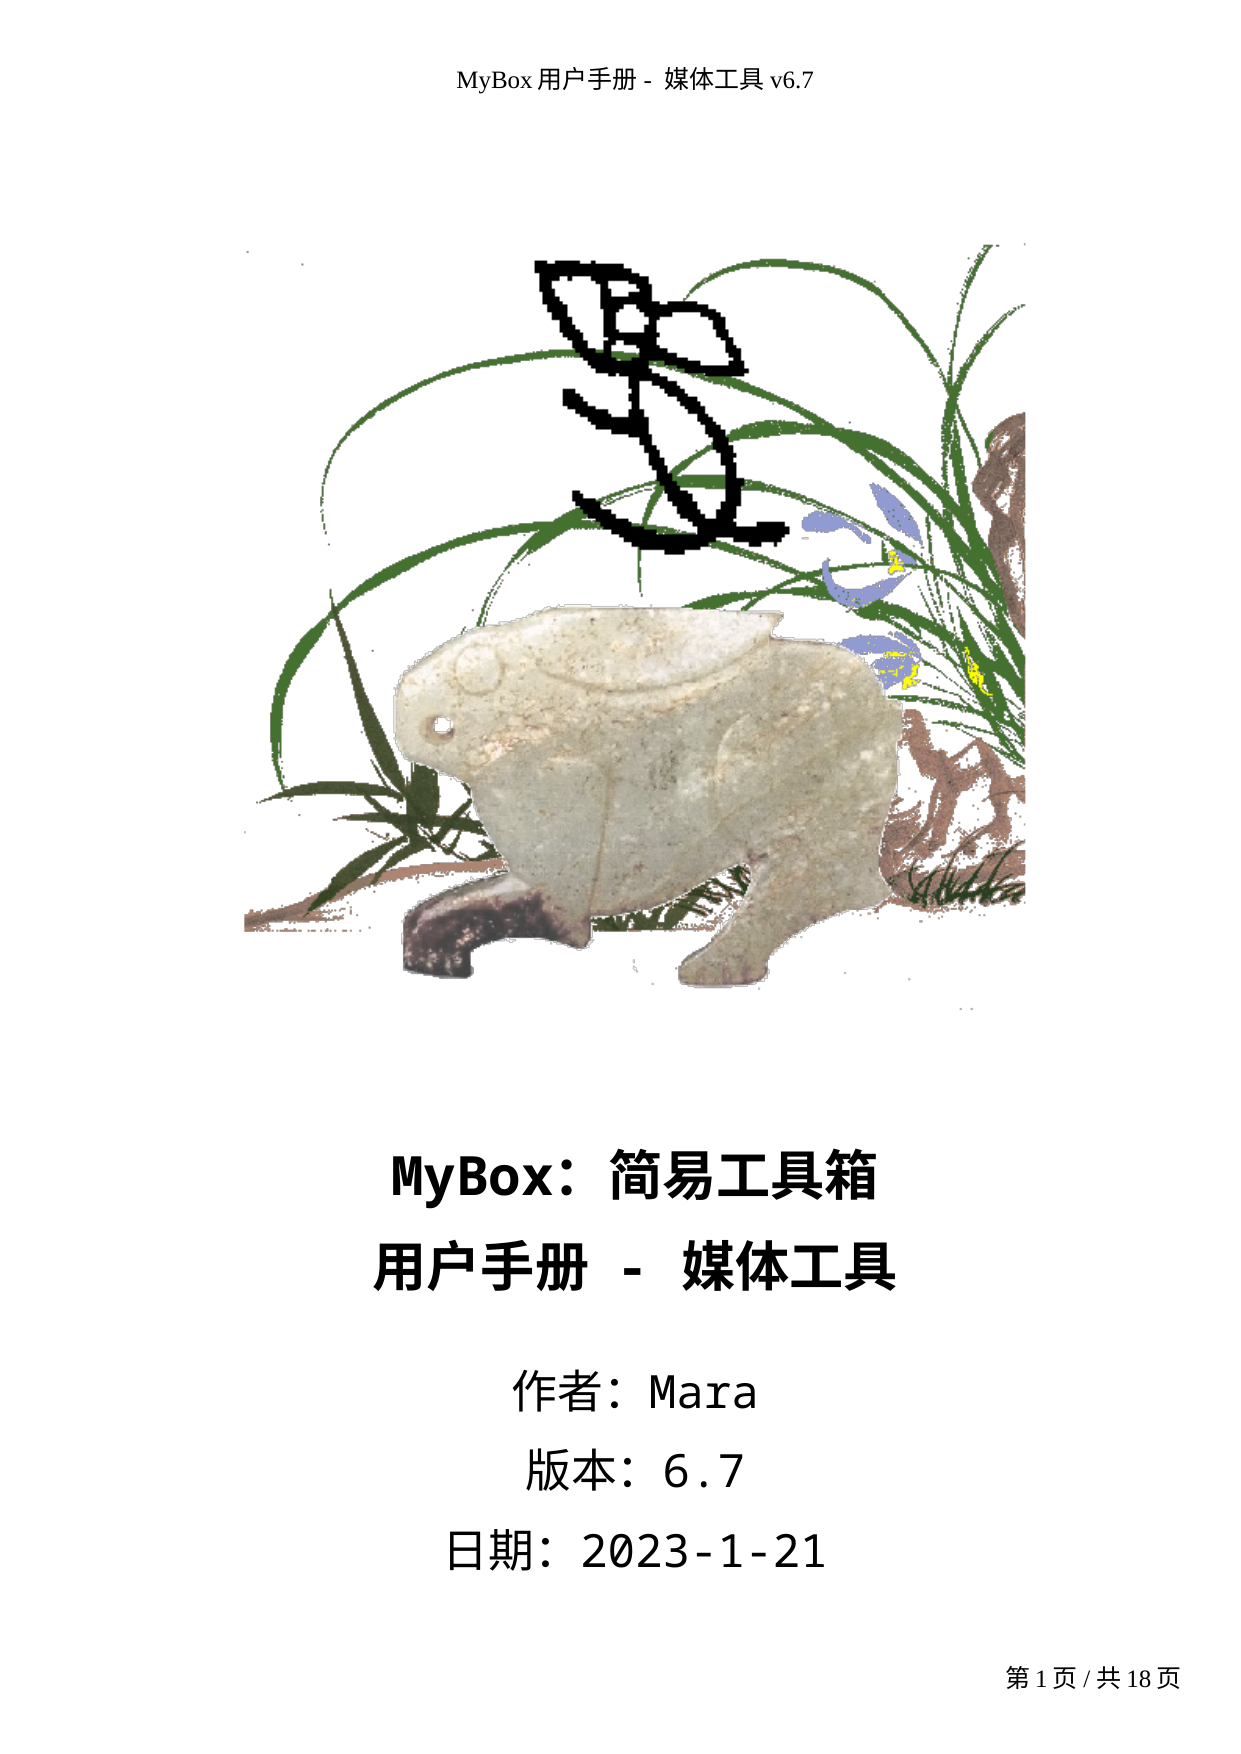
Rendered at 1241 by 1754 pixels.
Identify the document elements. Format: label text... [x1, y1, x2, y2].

text 用户手册 - 媒体工具 [88, 1223, 1181, 1302]
text 版本：6.7 [88, 1435, 1181, 1501]
text 日期：2023-1-21 [88, 1514, 1181, 1580]
picture [244, 239, 1026, 1021]
subtitle MyBox：简易工具箱 [88, 1132, 1181, 1211]
text 作者：Mara [88, 1356, 1181, 1422]
